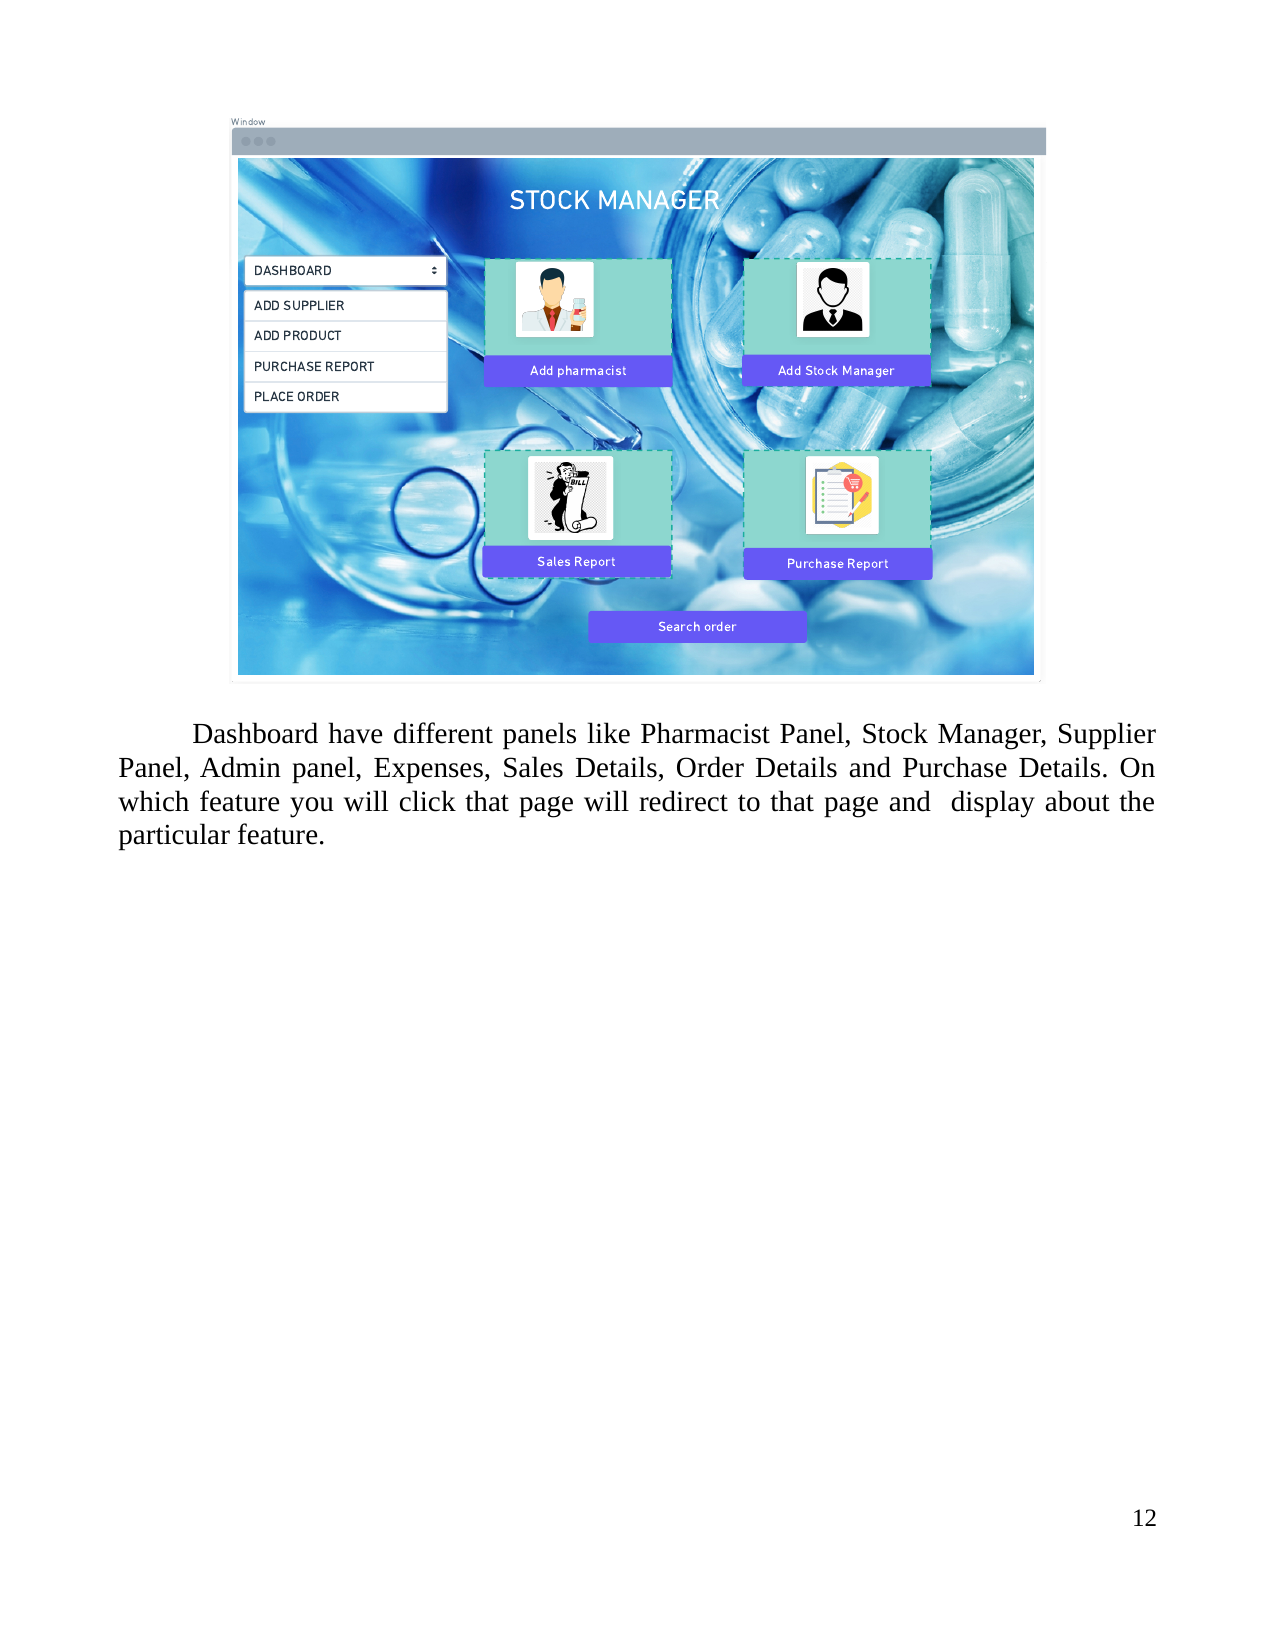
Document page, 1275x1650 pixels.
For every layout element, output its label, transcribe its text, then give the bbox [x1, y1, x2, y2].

text Dashboard have different panels like Pharmacist Panel, Stock Manager, Supplier Panel, Admin panel, Expenses, Sales Details, Order Details and Purchase Details. On which feature you will click that page will redirect to that page and display about the particular feature. [118, 717, 1157, 851]
